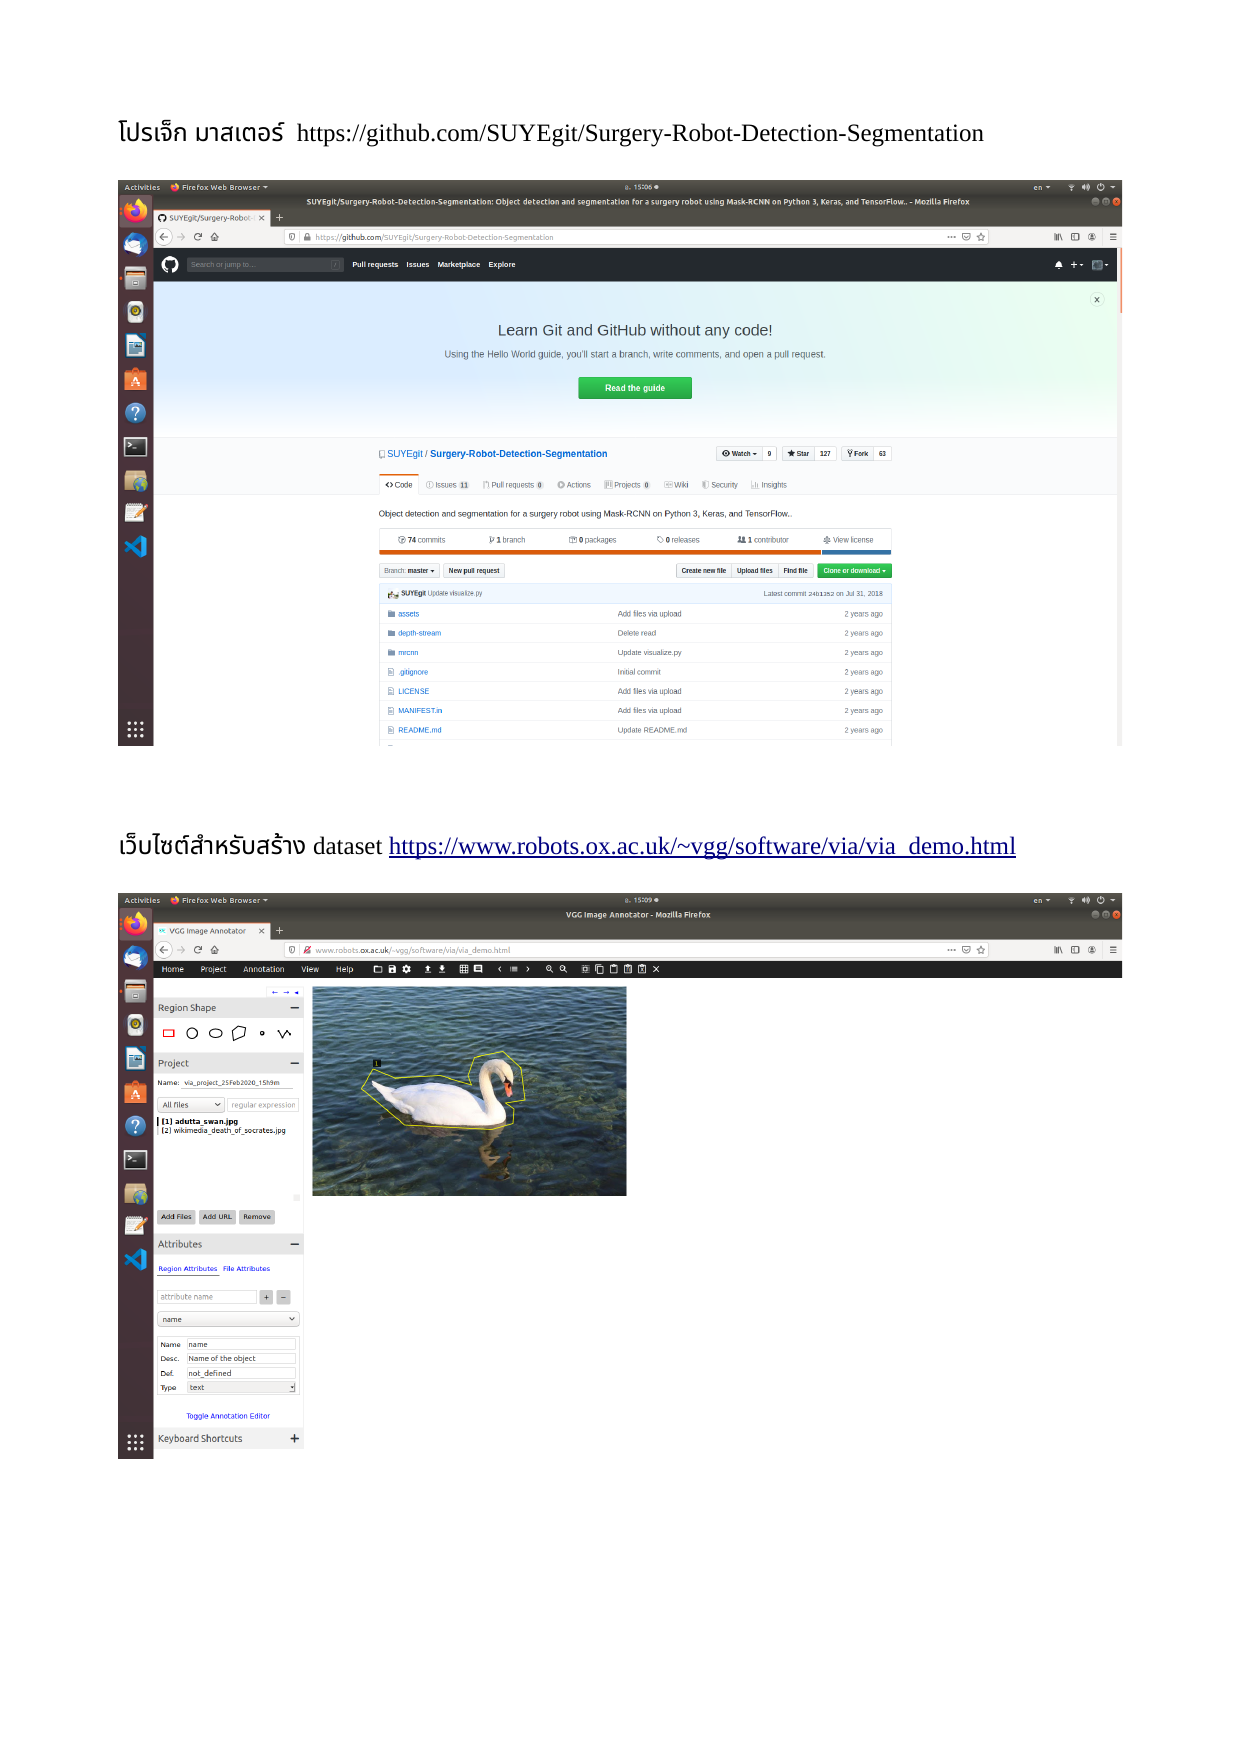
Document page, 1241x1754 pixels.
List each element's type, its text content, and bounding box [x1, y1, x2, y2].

text เว็บไซต์สำหรับสร้าง dataset https://www.robots.ox.ac.uk/~vgg/software/via/via_demo.html [118, 831, 1122, 865]
picture [118, 893, 1123, 1459]
picture [118, 180, 1123, 746]
text โปรเจ็ก มาสเตอร์ https://github.com/SUYEgit/Surgery-Robot-Detection-Segmentation [118, 118, 1122, 152]
